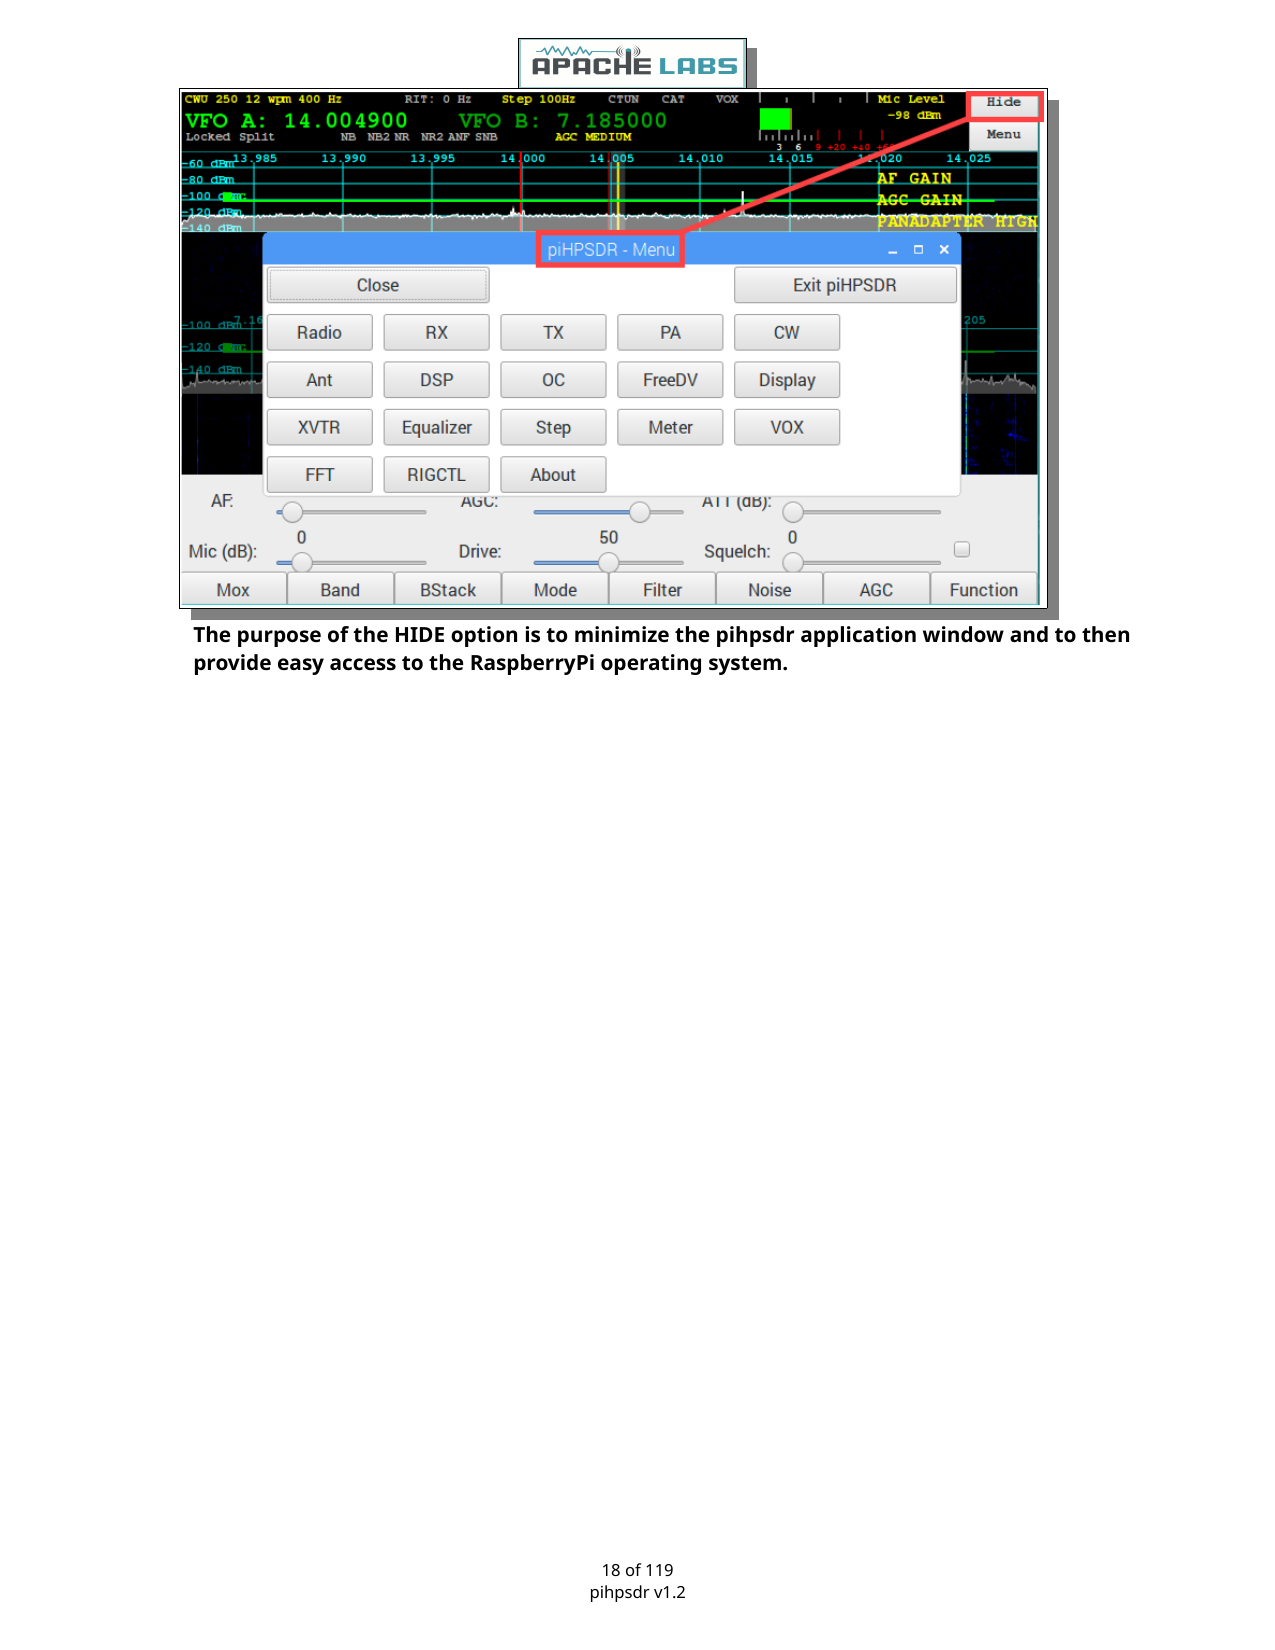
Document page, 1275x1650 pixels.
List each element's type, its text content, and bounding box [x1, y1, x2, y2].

list The purpose of the HIDE option is to minimize the pihpsdr application window and to then provide easy access to the RaspberryPi operating system. [156, 103, 1157, 677]
picture [181, 91, 1044, 605]
picture [521, 40, 744, 87]
